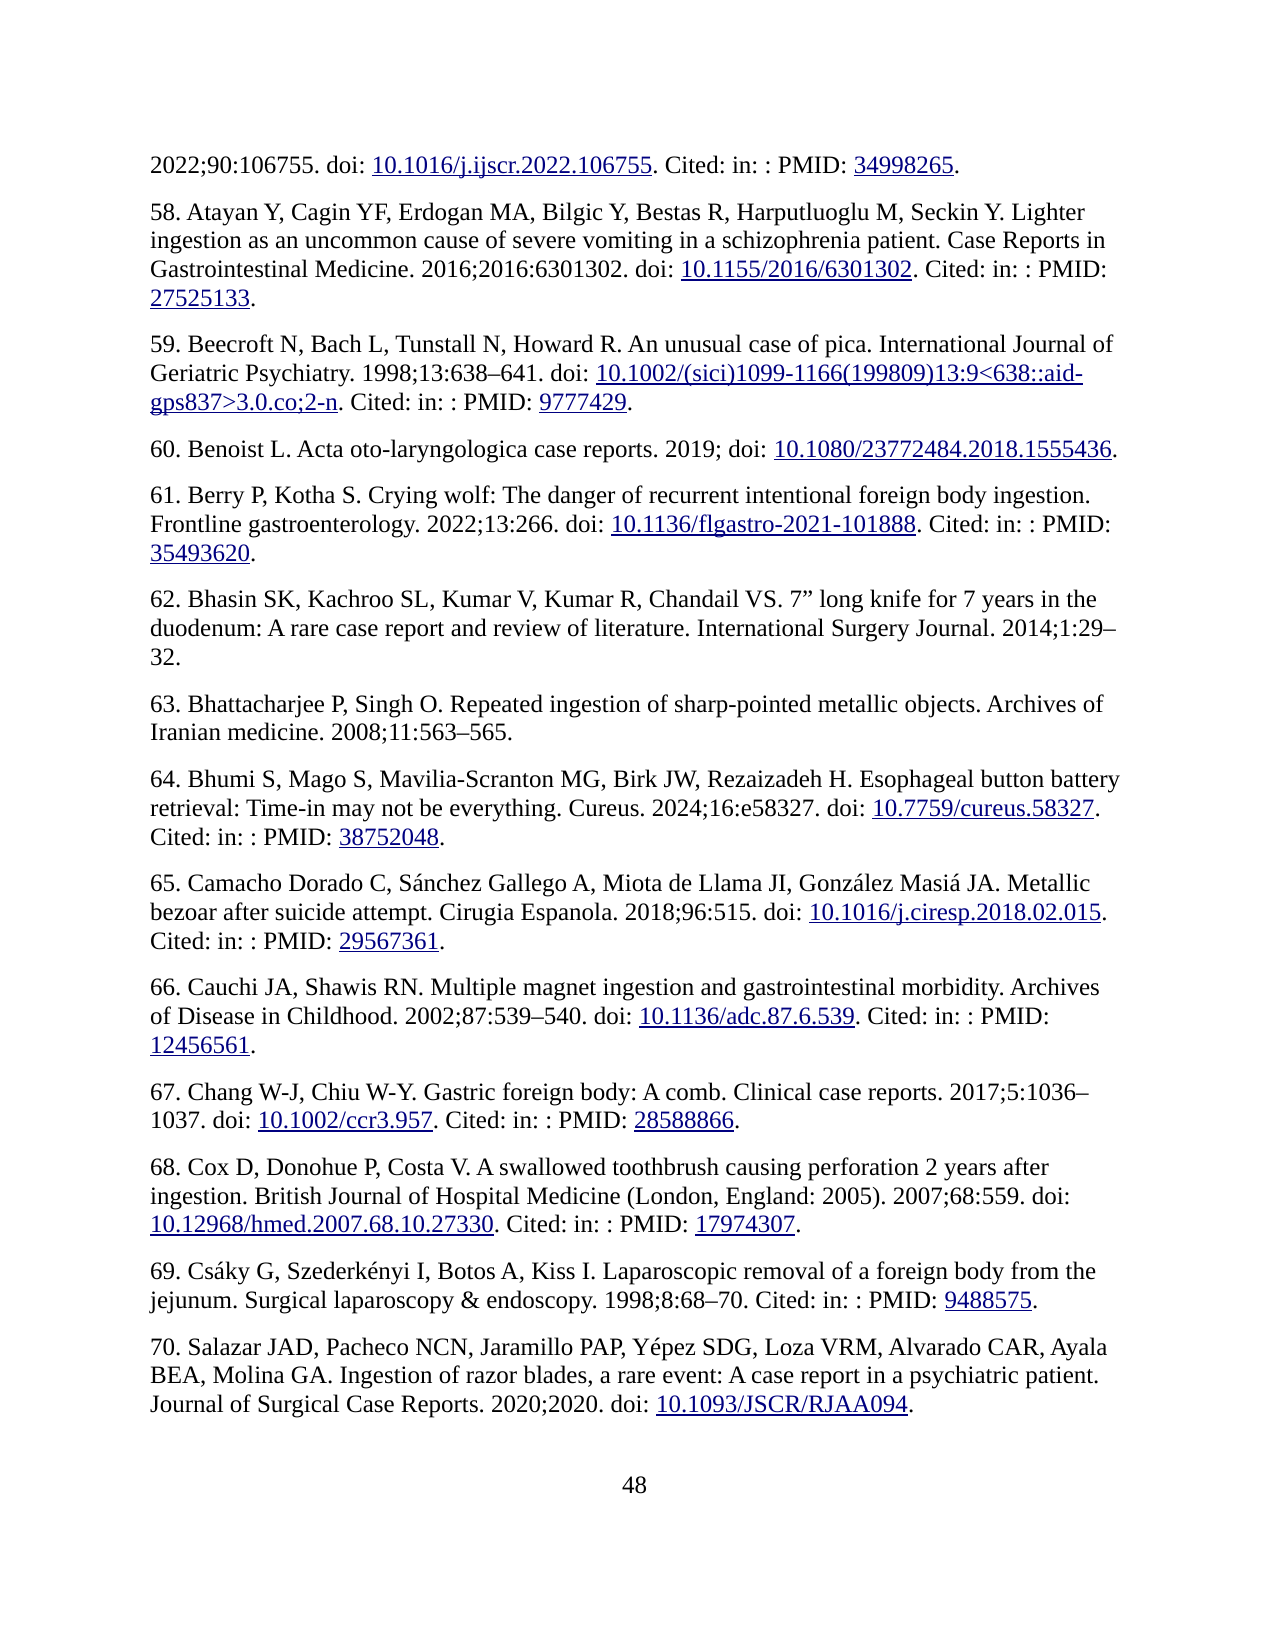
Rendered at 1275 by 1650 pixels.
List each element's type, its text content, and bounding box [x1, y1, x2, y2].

text 2022;90:106755. doi: 10.1016/j.ijscr.2022.106755. Cited: in: : PMID: 34998265. [150, 150, 1125, 179]
text 64. Bhumi S, Mago S, Mavilia-Scranton MG, Birk JW, Rezaizadeh H. Esophageal button battery retrieval: Time-in may not be everything. Cureus. 2024;16:e58327. doi: 10.7759/cureus.58327. Cited: in: : PMID: 38752048. [150, 764, 1125, 850]
text 67. Chang W-J, Chiu W-Y. Gastric foreign body: A comb. Clinical case reports. 2017;5:1036–1037. doi: 10.1002/ccr3.957. Cited: in: : PMID: 28588866. [150, 1077, 1125, 1134]
text 62. Bhasin SK, Kachroo SL, Kumar V, Kumar R, Chandail VS. 7” long knife for 7 years in the duodenum: A rare case report and review of literature. International Surgery Journal. 2014;1:29–32. [150, 584, 1125, 671]
text 63. Bhattacharjee P, Singh O. Repeated ingestion of sharp-pointed metallic objects. Archives of Iranian medicine. 2008;11:563–565. [150, 689, 1125, 746]
text 61. Berry P, Kotha S. Crying wolf: The danger of recurrent intentional foreign body ingestion. Frontline gastroenterology. 2022;13:266. doi: 10.1136/flgastro-2021-101888. Cited: in: : PMID: 35493620. [150, 480, 1125, 567]
text 65. Camacho Dorado C, Sánchez Gallego A, Miota de Llama JI, González Masiá JA. Metallic bezoar after suicide attempt. Cirugia Espanola. 2018;96:515. doi: 10.1016/j.ciresp.2018.02.015. Cited: in: : PMID: 29567361. [150, 868, 1125, 954]
text 60. Benoist L. Acta oto-laryngologica case reports. 2019; doi: 10.1080/23772484.2018.1555436. [150, 434, 1125, 462]
text 70. Salazar JAD, Pacheco NCN, Jaramillo PAP, Yépez SDG, Loza VRM, Alvarado CAR, Ayala BEA, Molina GA. Ingestion of razor blades, a rare event: A case report in a psychiatric patient. Journal of Surgical Case Reports. 2020;2020. doi: 10.1093/JSCR/RJAA094. [150, 1332, 1125, 1418]
text 66. Cauchi JA, Shawis RN. Multiple magnet ingestion and gastrointestinal morbidity. Archives of Disease in Childhood. 2002;87:539–540. doi: 10.1136/adc.87.6.539. Cited: in: : PMID: 12456561. [150, 972, 1125, 1059]
text 69. Csáky G, Szederkényi I, Botos A, Kiss I. Laparoscopic removal of a foreign body from the jejunum. Surgical laparoscopy & endoscopy. 1998;8:68–70. Cited: in: : PMID: 9488575. [150, 1256, 1125, 1314]
text 58. Atayan Y, Cagin YF, Erdogan MA, Bilgic Y, Bestas R, Harputluoglu M, Seckin Y. Lighter ingestion as an uncommon cause of severe vomiting in a schizophrenia patient. Case Reports in Gastrointestinal Medicine. 2016;2016:6301302. doi: 10.1155/2016/6301302. Cited: in: : PMID: 27525133. [150, 197, 1125, 312]
text 59. Beecroft N, Bach L, Tunstall N, Howard R. An unusual case of pica. International Journal of Geriatric Psychiatry. 1998;13:638–641. doi: 10.1002/(sici)1099-1166(199809)13:9<638::aid-gps837>3.0.co;2-n. Cited: in: : PMID: 9777429. [150, 329, 1125, 416]
text 68. Cox D, Donohue P, Costa V. A swallowed toothbrush causing perforation 2 years after ingestion. British Journal of Hospital Medicine (London, England: 2005). 2007;68:559. doi: 10.12968/hmed.2007.68.10.27330. Cited: in: : PMID: 17974307. [150, 1152, 1125, 1238]
